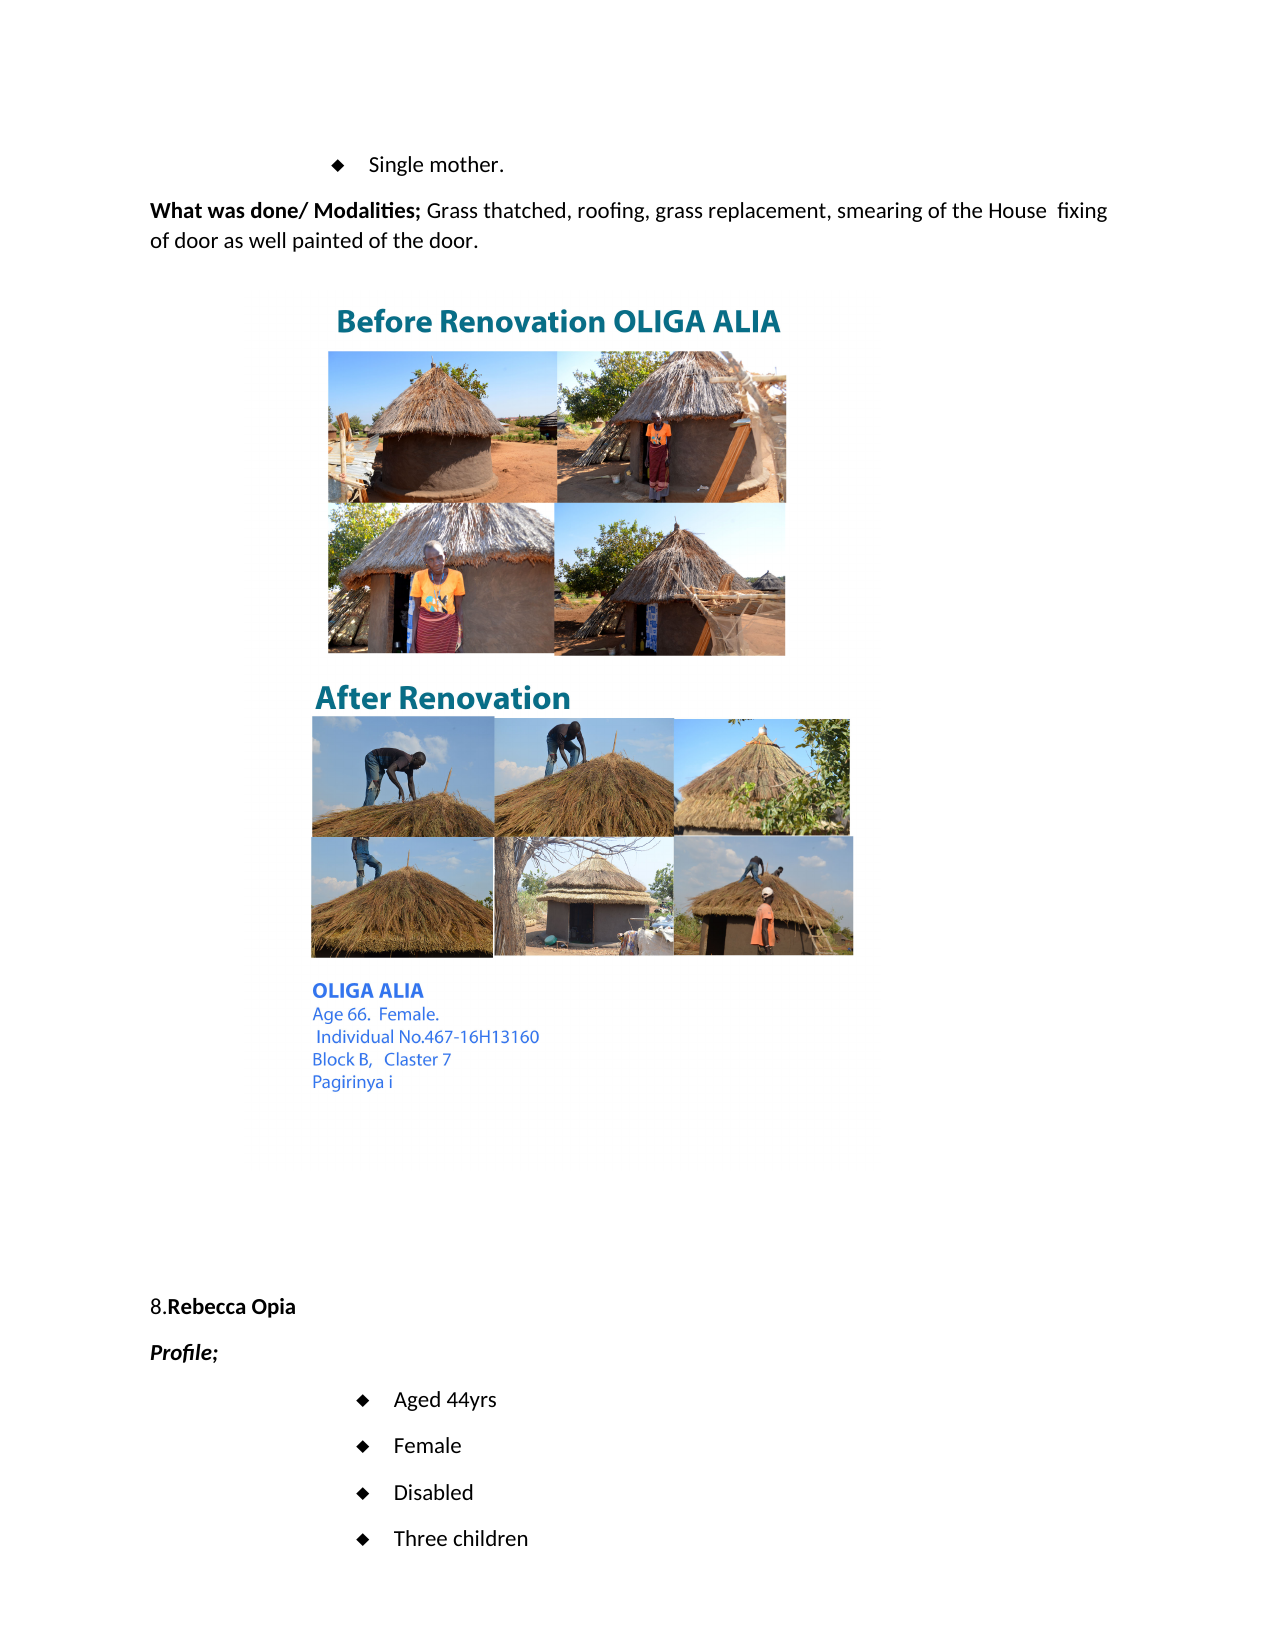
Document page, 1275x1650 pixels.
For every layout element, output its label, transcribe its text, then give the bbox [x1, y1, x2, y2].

list Female [356, 1431, 1125, 1459]
picture [243, 290, 882, 1171]
list Single mother. [331, 150, 1125, 178]
text Profile; [150, 1338, 1125, 1367]
list Three children [356, 1524, 1125, 1552]
text 8.Rebecca Opia [150, 1292, 1125, 1320]
list Aged 44yrs [356, 1385, 1125, 1413]
text What was done/ Modalities; Grass thatched, roofing, grass replacement, smearing of the House fixing of door as well painted of the door. [150, 196, 1125, 254]
list Disabled [356, 1478, 1125, 1506]
